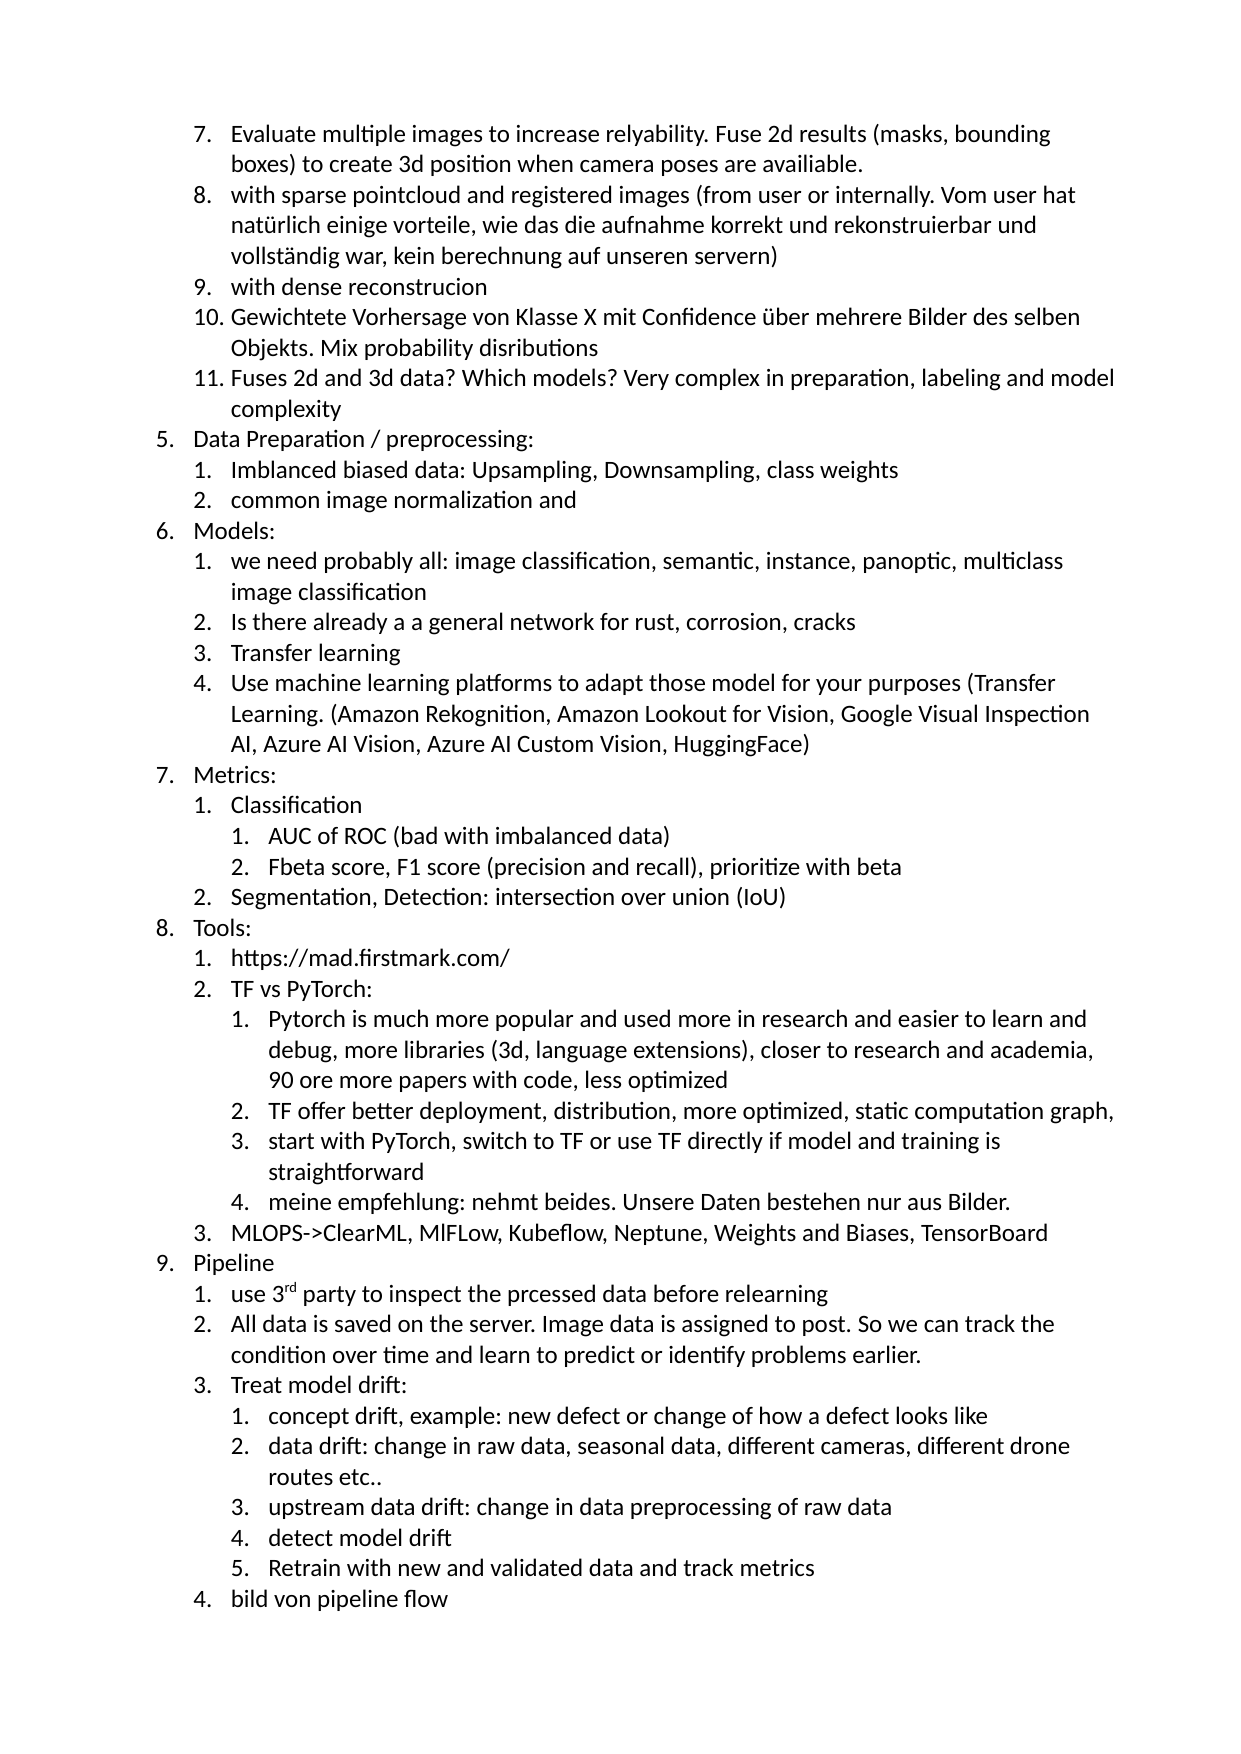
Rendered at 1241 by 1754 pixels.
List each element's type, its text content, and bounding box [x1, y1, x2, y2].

list Fbeta score, F1 score (precision and recall), prioritize with beta [231, 851, 1122, 881]
list Imblanced biased data: Upsampling, Downsampling, class weights [193, 454, 1122, 484]
list we need probably all: image classification, semantic, instance, panoptic, multiclass image classification [193, 545, 1122, 606]
list https://mad.firstmark.com/ [193, 942, 1122, 973]
list Tools: [156, 912, 1122, 942]
list Retrain with new and validated data and track metrics [231, 1553, 1122, 1583]
list AUC of ROC (bad with imbalanced data) [231, 820, 1122, 851]
list upstream data drift: change in data preprocessing of raw data [231, 1492, 1122, 1522]
list meine empfehlung: nehmt beides. Unsere Daten bestehen nur aus Bilder. [231, 1186, 1122, 1217]
list Classification [193, 789, 1122, 820]
list concept drift, example: new defect or change of how a defect looks like [231, 1400, 1122, 1431]
list Pipeline [156, 1247, 1122, 1278]
list Transfer learning [193, 637, 1122, 667]
list with dense reconstrucion [193, 271, 1122, 301]
list common image normalization and [193, 484, 1122, 515]
list MLOPS->ClearML, MlFLow, Kubeflow, Neptune, Weights and Biases, TensorBoard [193, 1217, 1122, 1247]
list Gewichtete Vorhersage von Klasse X mit Confidence über mehrere Bilder des selben Objekts. Mix probability disributions [193, 301, 1122, 362]
list Pytorch is much more popular and used more in research and easier to learn and debug, more libraries (3d, language extensions), closer to research and academia, 90 ore more papers with code, less optimized [231, 1003, 1122, 1095]
list TF vs PyTorch: [193, 973, 1122, 1003]
list Use machine learning platforms to adapt those model for your purposes (Transfer Learning. (Amazon Rekognition, Amazon Lookout for Vision, Google Visual Inspection AI, Azure AI Vision, Azure AI Custom Vision, HuggingFace) [193, 667, 1122, 759]
list Data Preparation / preprocessing: [156, 423, 1122, 454]
list All data is saved on the server. Image data is assigned to post. So we can track the condition over time and learn to predict or identify problems earlier. [193, 1308, 1122, 1369]
list bild von pipeline flow [193, 1583, 1122, 1614]
list Evaluate multiple images to increase relyability. Fuse 2d results (masks, bounding boxes) to create 3d position when camera poses are availiable. [193, 118, 1122, 179]
list Fuses 2d and 3d data? Which models? Very complex in preparation, labeling and model complexity [193, 362, 1122, 423]
list with sparse pointcloud and registered images (from user or internally. Vom user hat natürlich einige vorteile, wie das die aufnahme korrekt und rekonstruierbar und vollständig war, kein berechnung auf unseren servern) [193, 179, 1122, 271]
list Metrics: [156, 759, 1122, 789]
list start with PyTorch, switch to TF or use TF directly if model and training is straightforward [231, 1125, 1122, 1186]
list TF offer better deployment, distribution, more optimized, static computation graph, [231, 1095, 1122, 1125]
list Models: [156, 515, 1122, 545]
list Treat model drift: [193, 1369, 1122, 1400]
list Is there already a a general network for rust, corrosion, cracks [193, 606, 1122, 637]
list data drift: change in raw data, seasonal data, different cameras, different drone routes etc.. [231, 1431, 1122, 1492]
list Segmentation, Detection: intersection over union (IoU) [193, 881, 1122, 912]
list detect model drift [231, 1522, 1122, 1553]
list use 3rd party to inspect the prcessed data before relearning [193, 1278, 1122, 1308]
